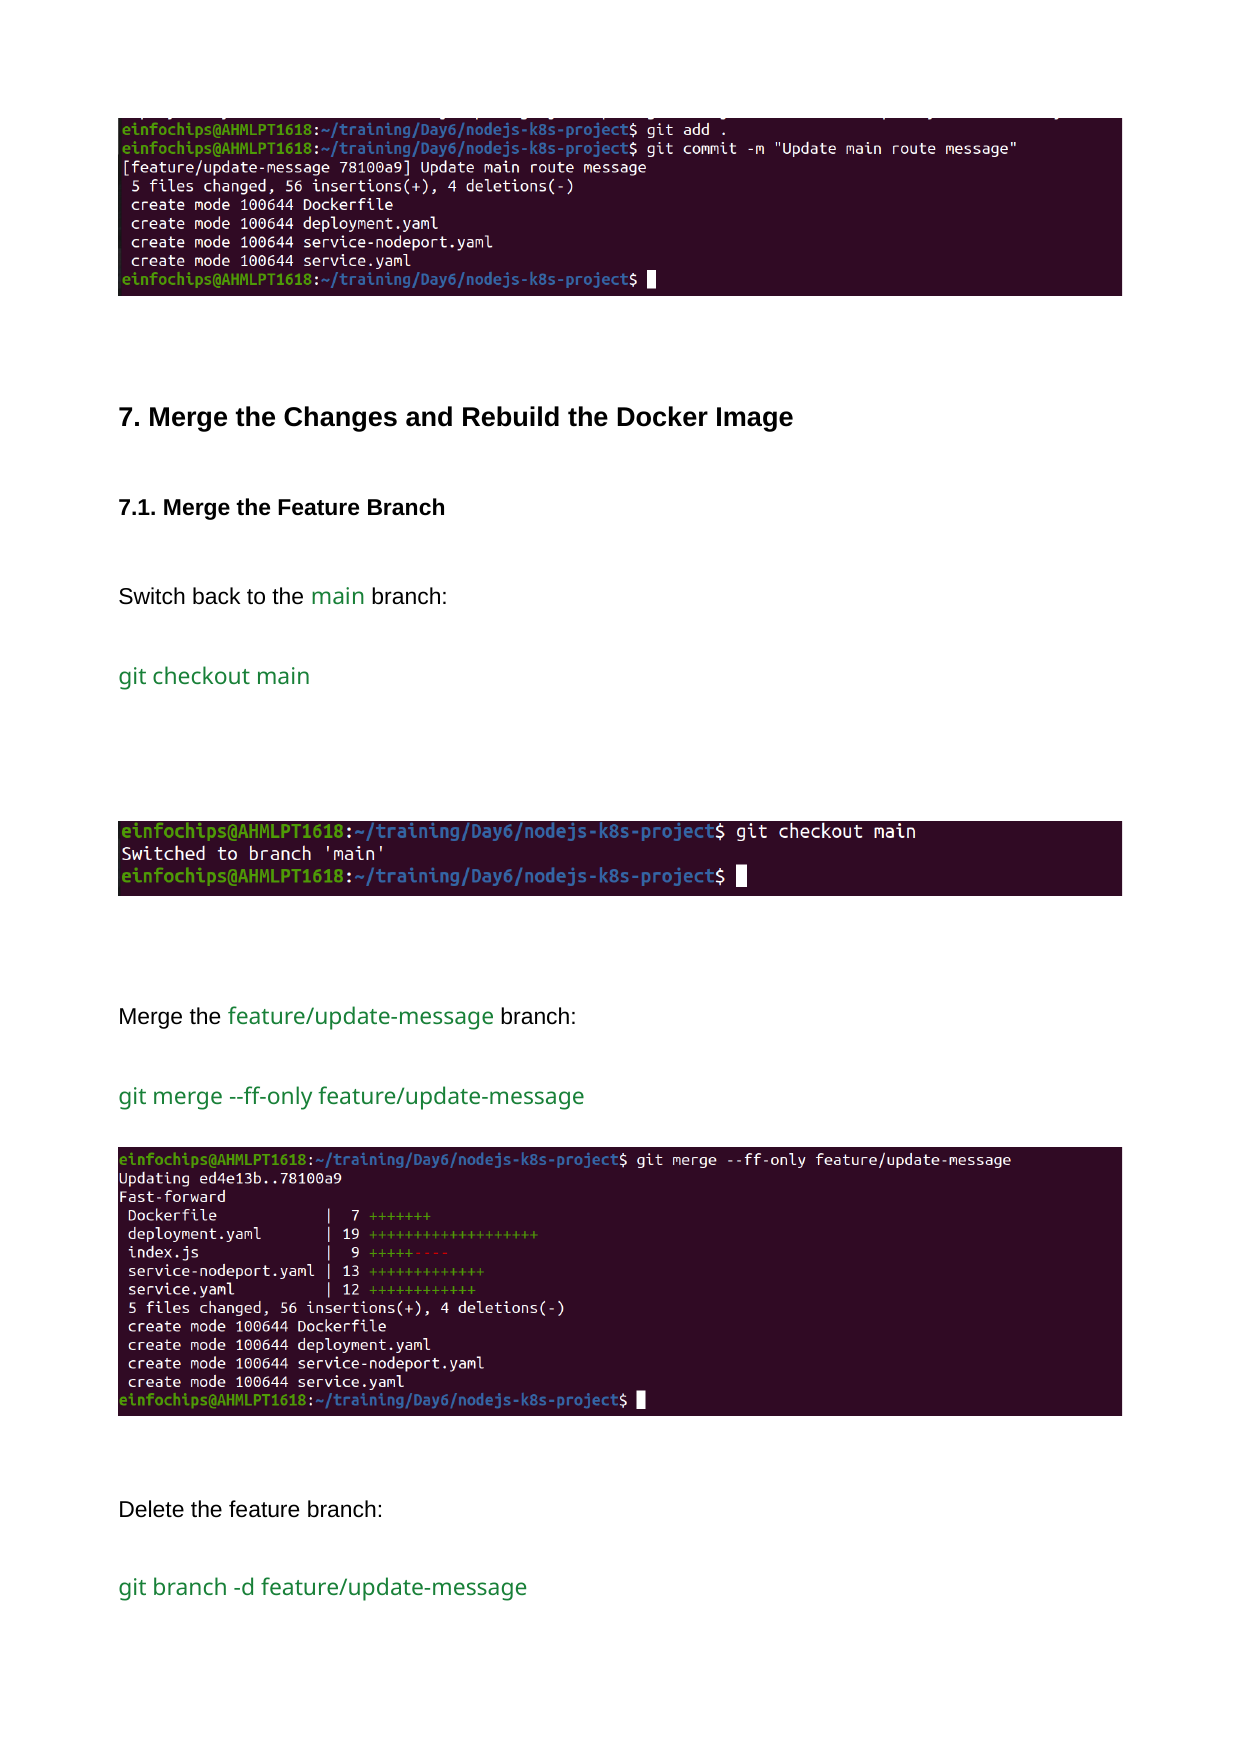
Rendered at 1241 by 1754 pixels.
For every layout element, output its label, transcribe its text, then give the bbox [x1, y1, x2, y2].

picture [118, 118, 1123, 296]
text Switch back to the main branch: git checkout main [118, 580, 1122, 691]
text Merge the feature/update-message branch: git merge --ff-only feature/update-message [118, 1000, 1122, 1111]
subtitle 7. Merge the Changes and Rebuild the Docker Image [118, 401, 1122, 432]
text Delete the feature branch: git branch -d feature/update-message [118, 1496, 1122, 1602]
picture [118, 1147, 1123, 1416]
picture [118, 821, 1123, 896]
text 7.1. Merge the Feature Branch [118, 494, 1122, 520]
